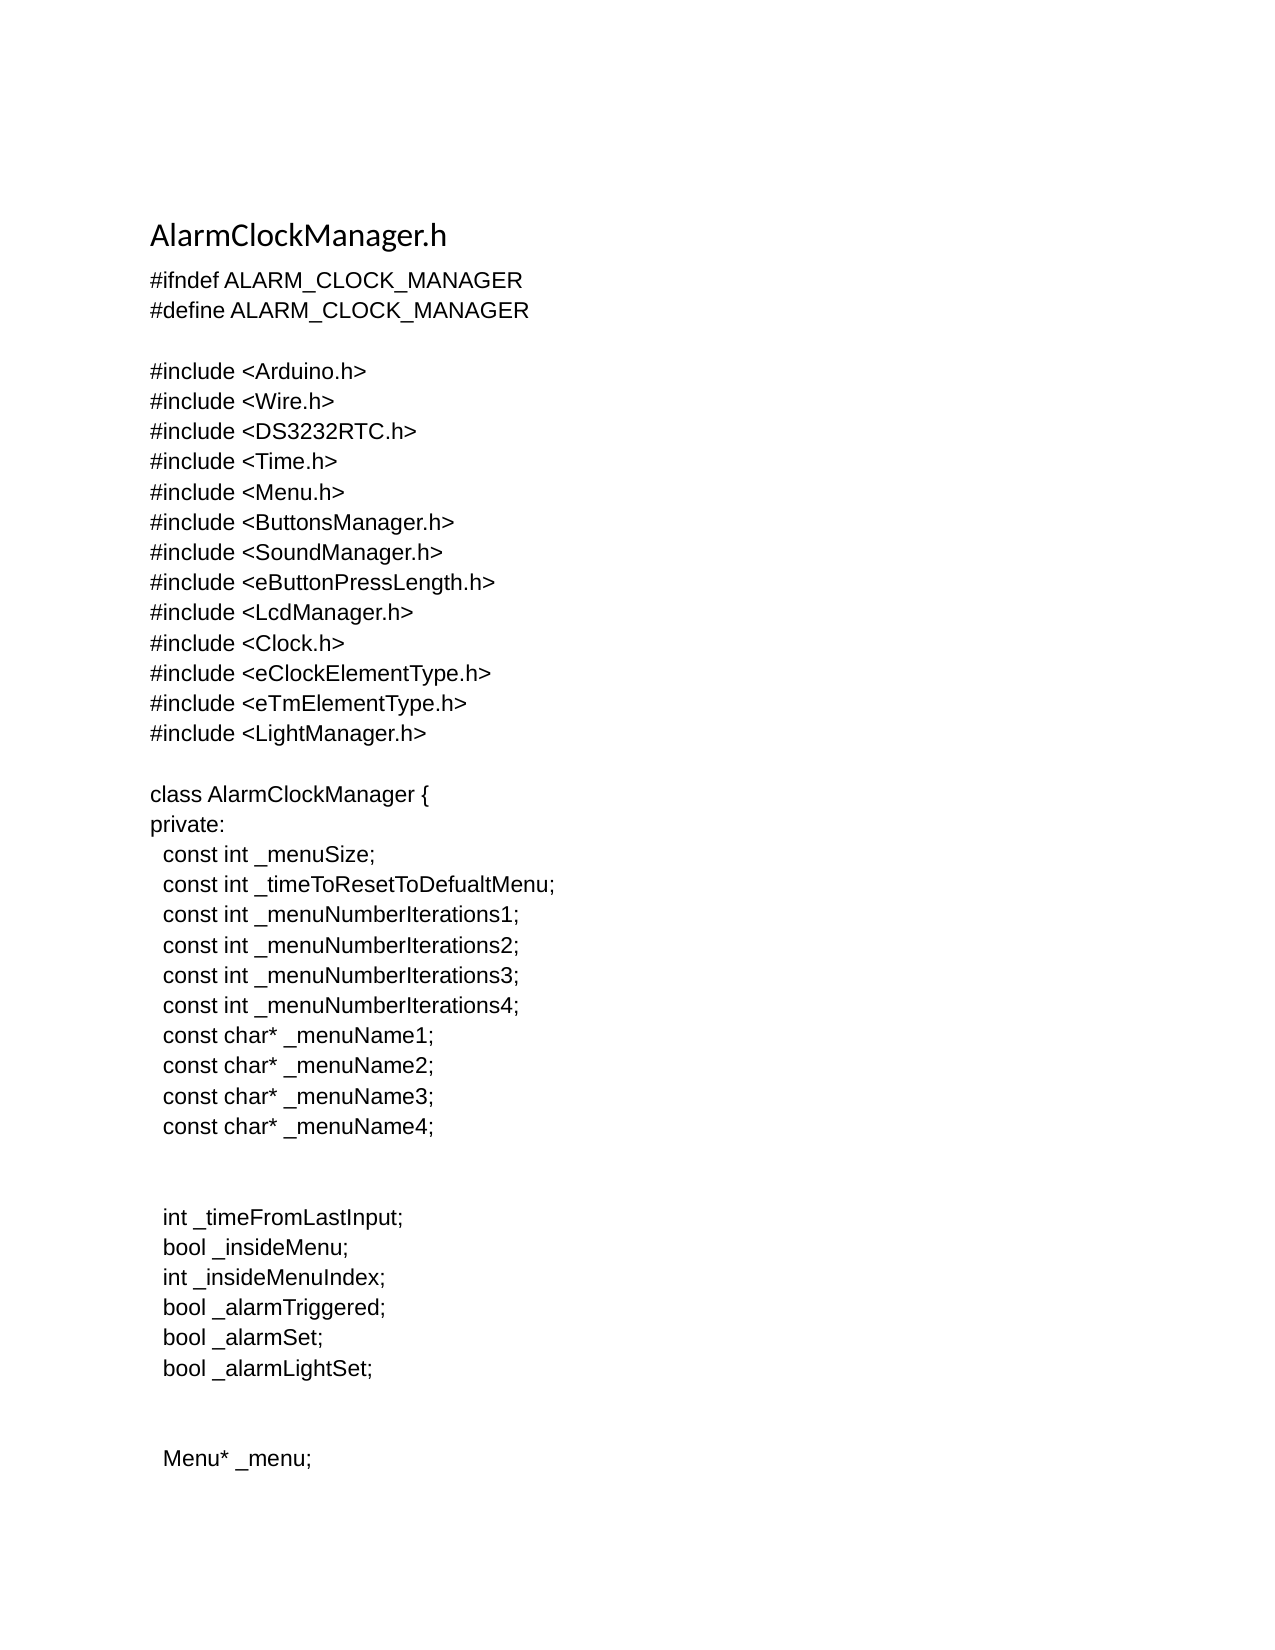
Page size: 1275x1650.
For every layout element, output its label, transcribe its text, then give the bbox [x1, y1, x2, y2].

text bool _alarmLightSet; [150, 1354, 1125, 1381]
text #include <LightManager.h> [150, 720, 1125, 747]
text const int _menuNumberIterations3; [150, 962, 1125, 988]
subtitle AlarmClockManager.h [150, 214, 1125, 254]
text #include <Time.h> [150, 448, 1125, 475]
text const int _timeToResetToDefualtMenu; [150, 871, 1125, 898]
text #include <eClockElementType.h> [150, 660, 1125, 686]
text #include <Wire.h> [150, 388, 1125, 414]
text const char* _menuName4; [150, 1113, 1125, 1139]
text class AlarmClockManager { [150, 781, 1125, 807]
text private: [150, 811, 1125, 837]
text #include <eTmElementType.h> [150, 690, 1125, 716]
text int _insideMenuIndex; [150, 1264, 1125, 1290]
text const int _menuNumberIterations4; [150, 992, 1125, 1018]
text #include <SoundManager.h> [150, 539, 1125, 565]
text #include <Clock.h> [150, 629, 1125, 656]
text const char* _menuName3; [150, 1083, 1125, 1109]
text #define ALARM_CLOCK_MANAGER [150, 297, 1125, 324]
text const char* _menuName2; [150, 1052, 1125, 1079]
text bool _insideMenu; [150, 1234, 1125, 1260]
text #include <DS3232RTC.h> [150, 418, 1125, 444]
text Menu* _menu; [150, 1445, 1125, 1472]
text int _timeFromLastInput; [150, 1203, 1125, 1230]
text #include <Arduino.h> [150, 358, 1125, 384]
text bool _alarmSet; [150, 1324, 1125, 1351]
text const char* _menuName1; [150, 1022, 1125, 1049]
text #include <eButtonPressLength.h> [150, 569, 1125, 596]
text #include <ButtonsManager.h> [150, 509, 1125, 535]
text #ifndef ALARM_CLOCK_MANAGER [150, 267, 1125, 293]
text bool _alarmTriggered; [150, 1294, 1125, 1321]
text const int _menuNumberIterations1; [150, 901, 1125, 928]
text #include <LcdManager.h> [150, 599, 1125, 626]
text #include <Menu.h> [150, 478, 1125, 505]
text const int _menuNumberIterations2; [150, 932, 1125, 958]
text const int _menuSize; [150, 841, 1125, 867]
